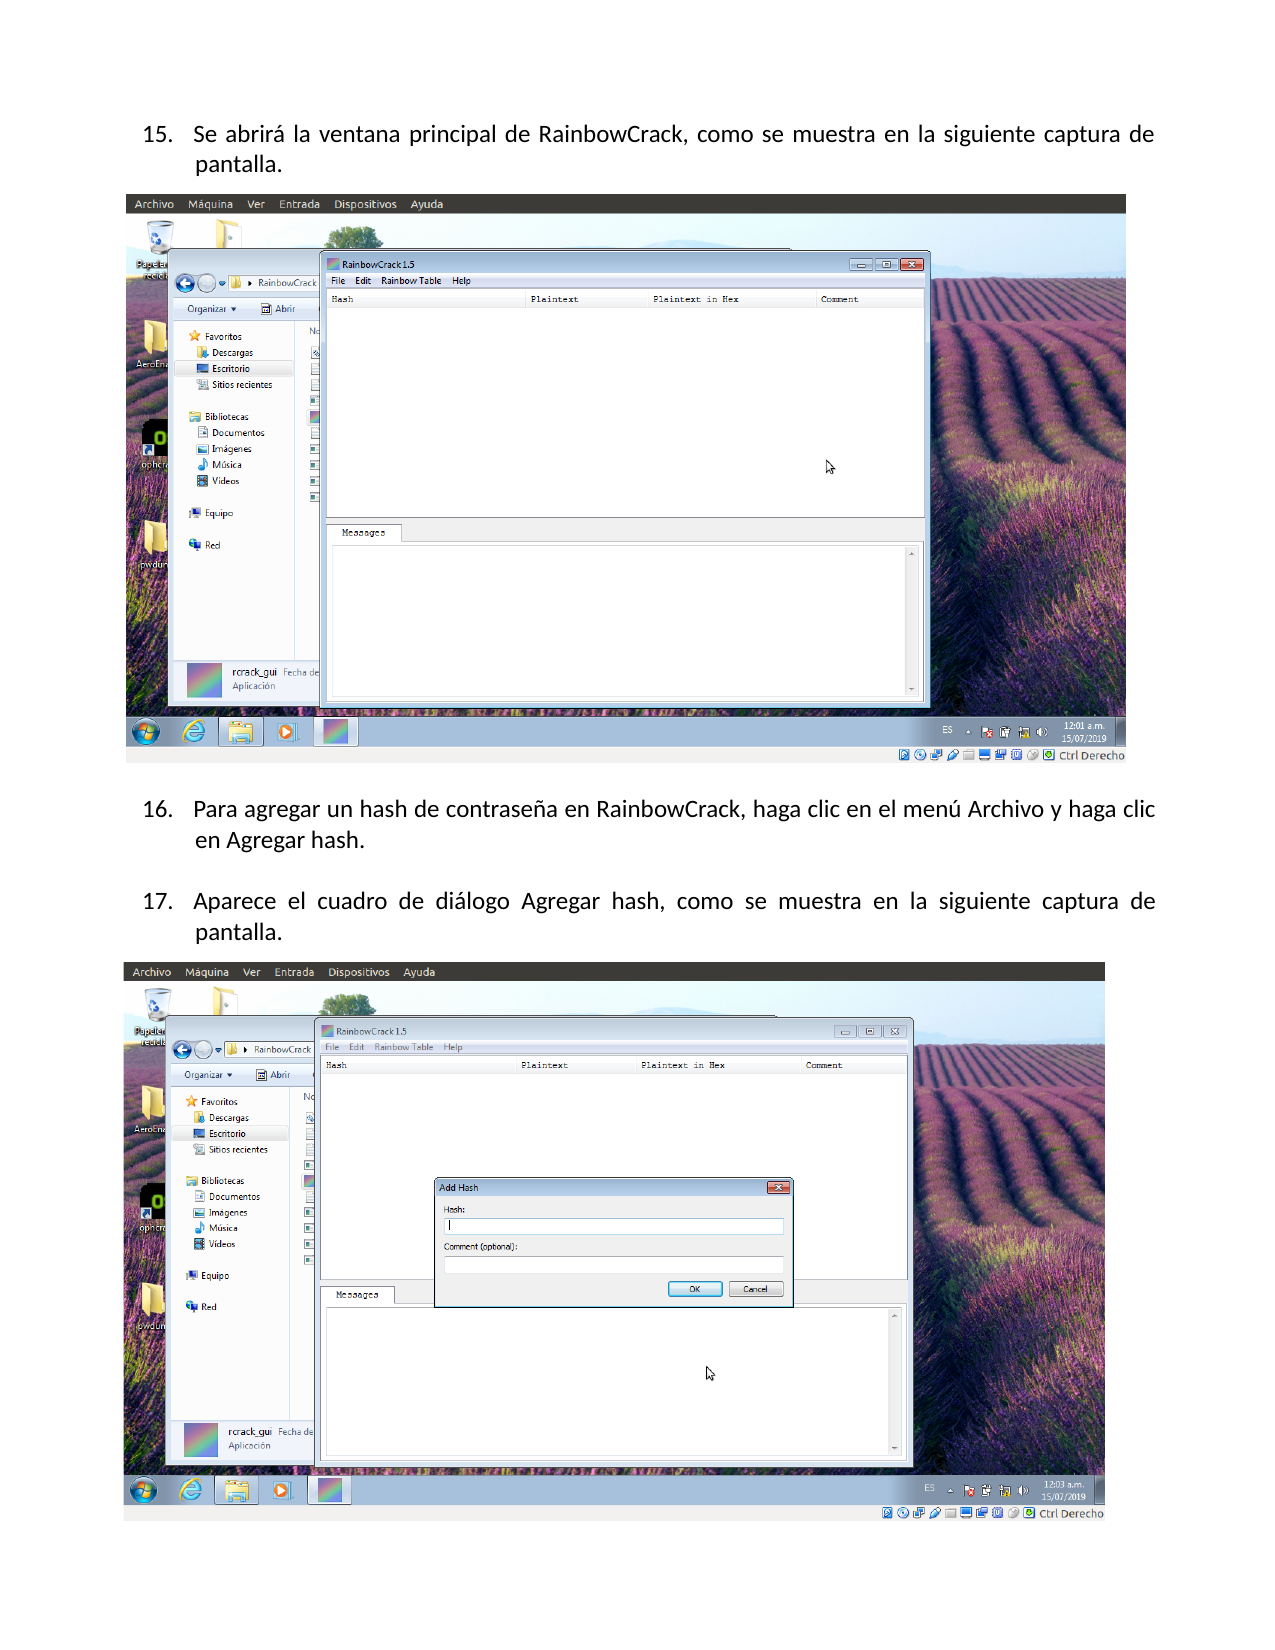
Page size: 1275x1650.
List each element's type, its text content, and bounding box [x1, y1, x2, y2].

list Para agregar un hash de contraseña en RainbowCrack, haga clic en el menú Archivo y haga clic en Agregar hash. [142, 793, 1157, 854]
picture [123, 962, 1105, 1521]
list Se abrirá la ventana principal de RainbowCrack, como se muestra en la siguiente captura de pantalla. [142, 118, 1157, 179]
picture [126, 194, 1126, 763]
list Aparece el cuadro de diálogo Agregar hash, como se muestra en la siguiente captura de pantalla. [142, 885, 1157, 946]
